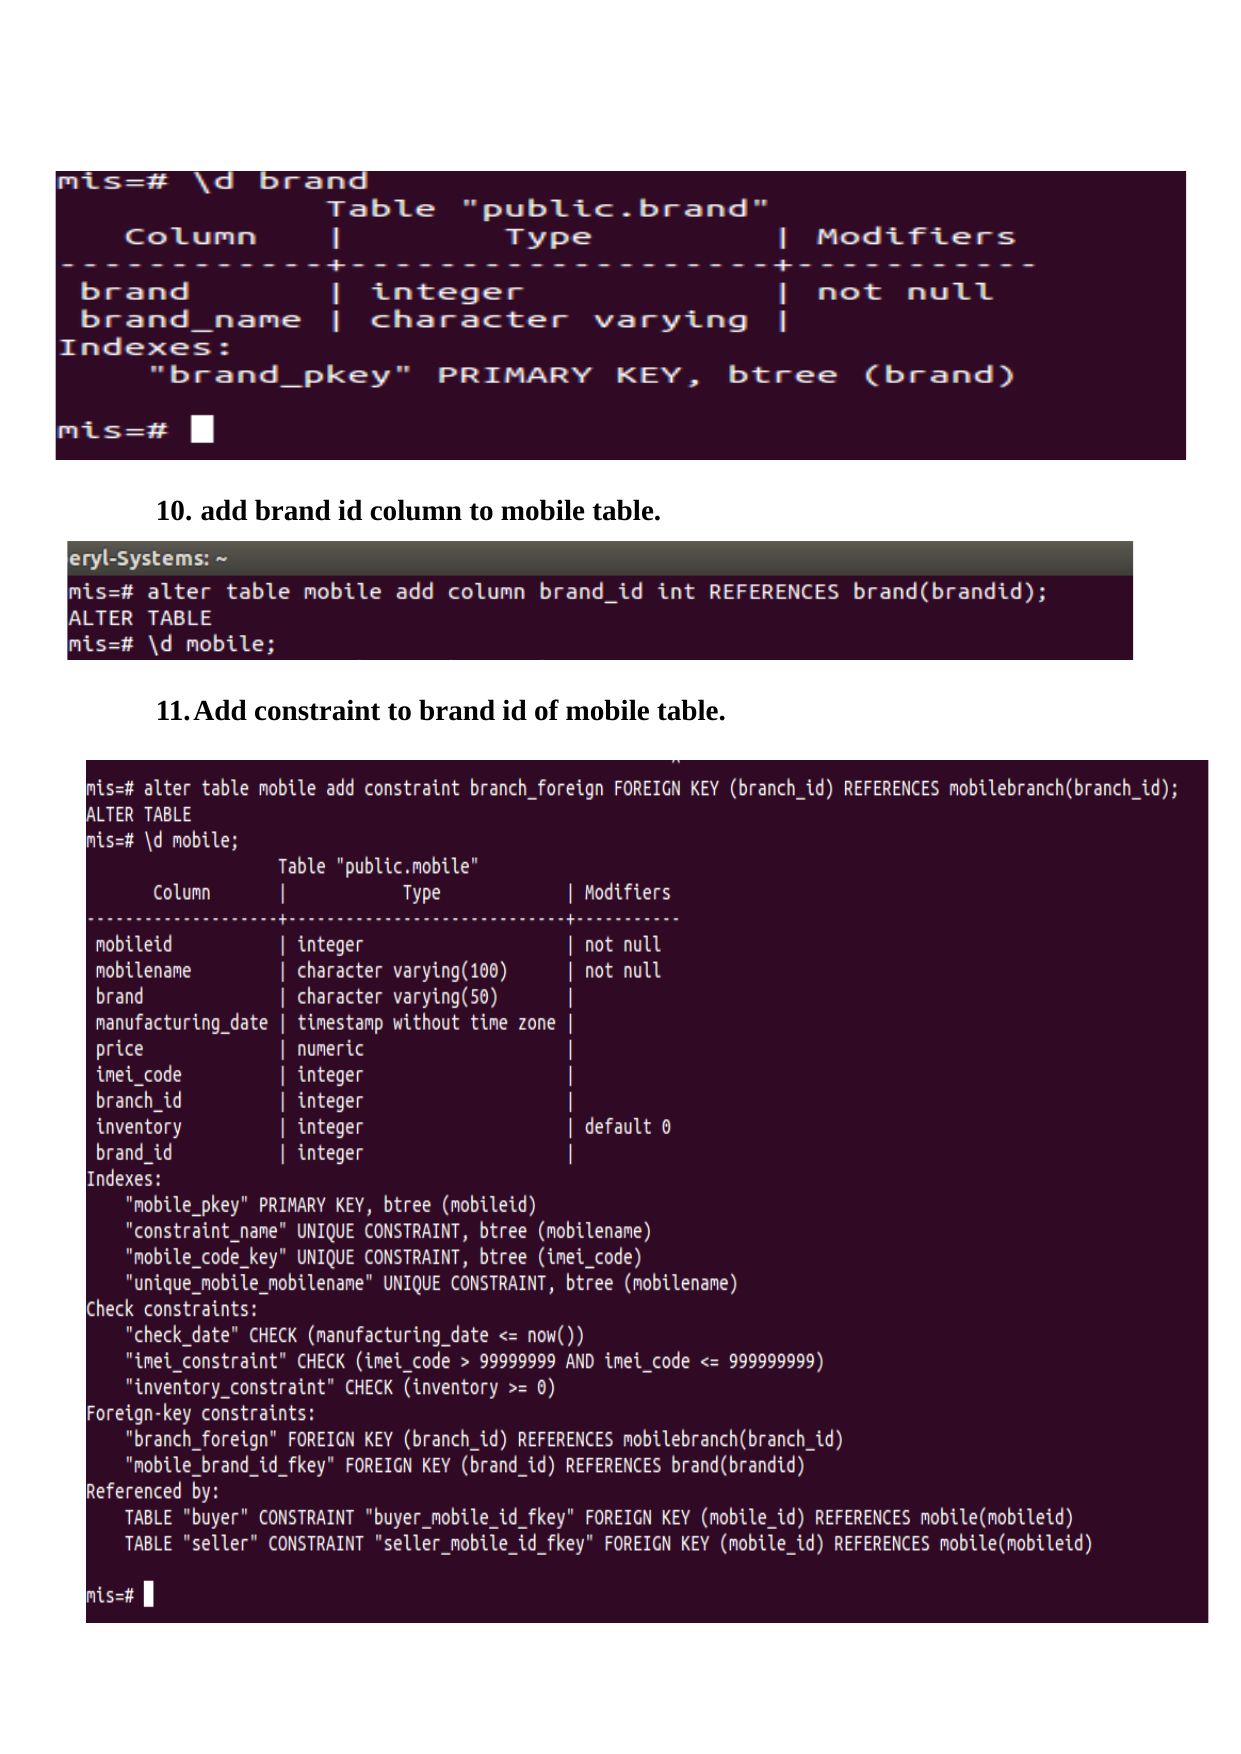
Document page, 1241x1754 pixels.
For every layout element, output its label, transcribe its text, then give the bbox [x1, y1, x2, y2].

list add brand id column to mobile table. [156, 493, 1122, 526]
picture [86, 760, 1209, 1623]
list Add constraint to brand id of mobile table. [156, 693, 1122, 727]
